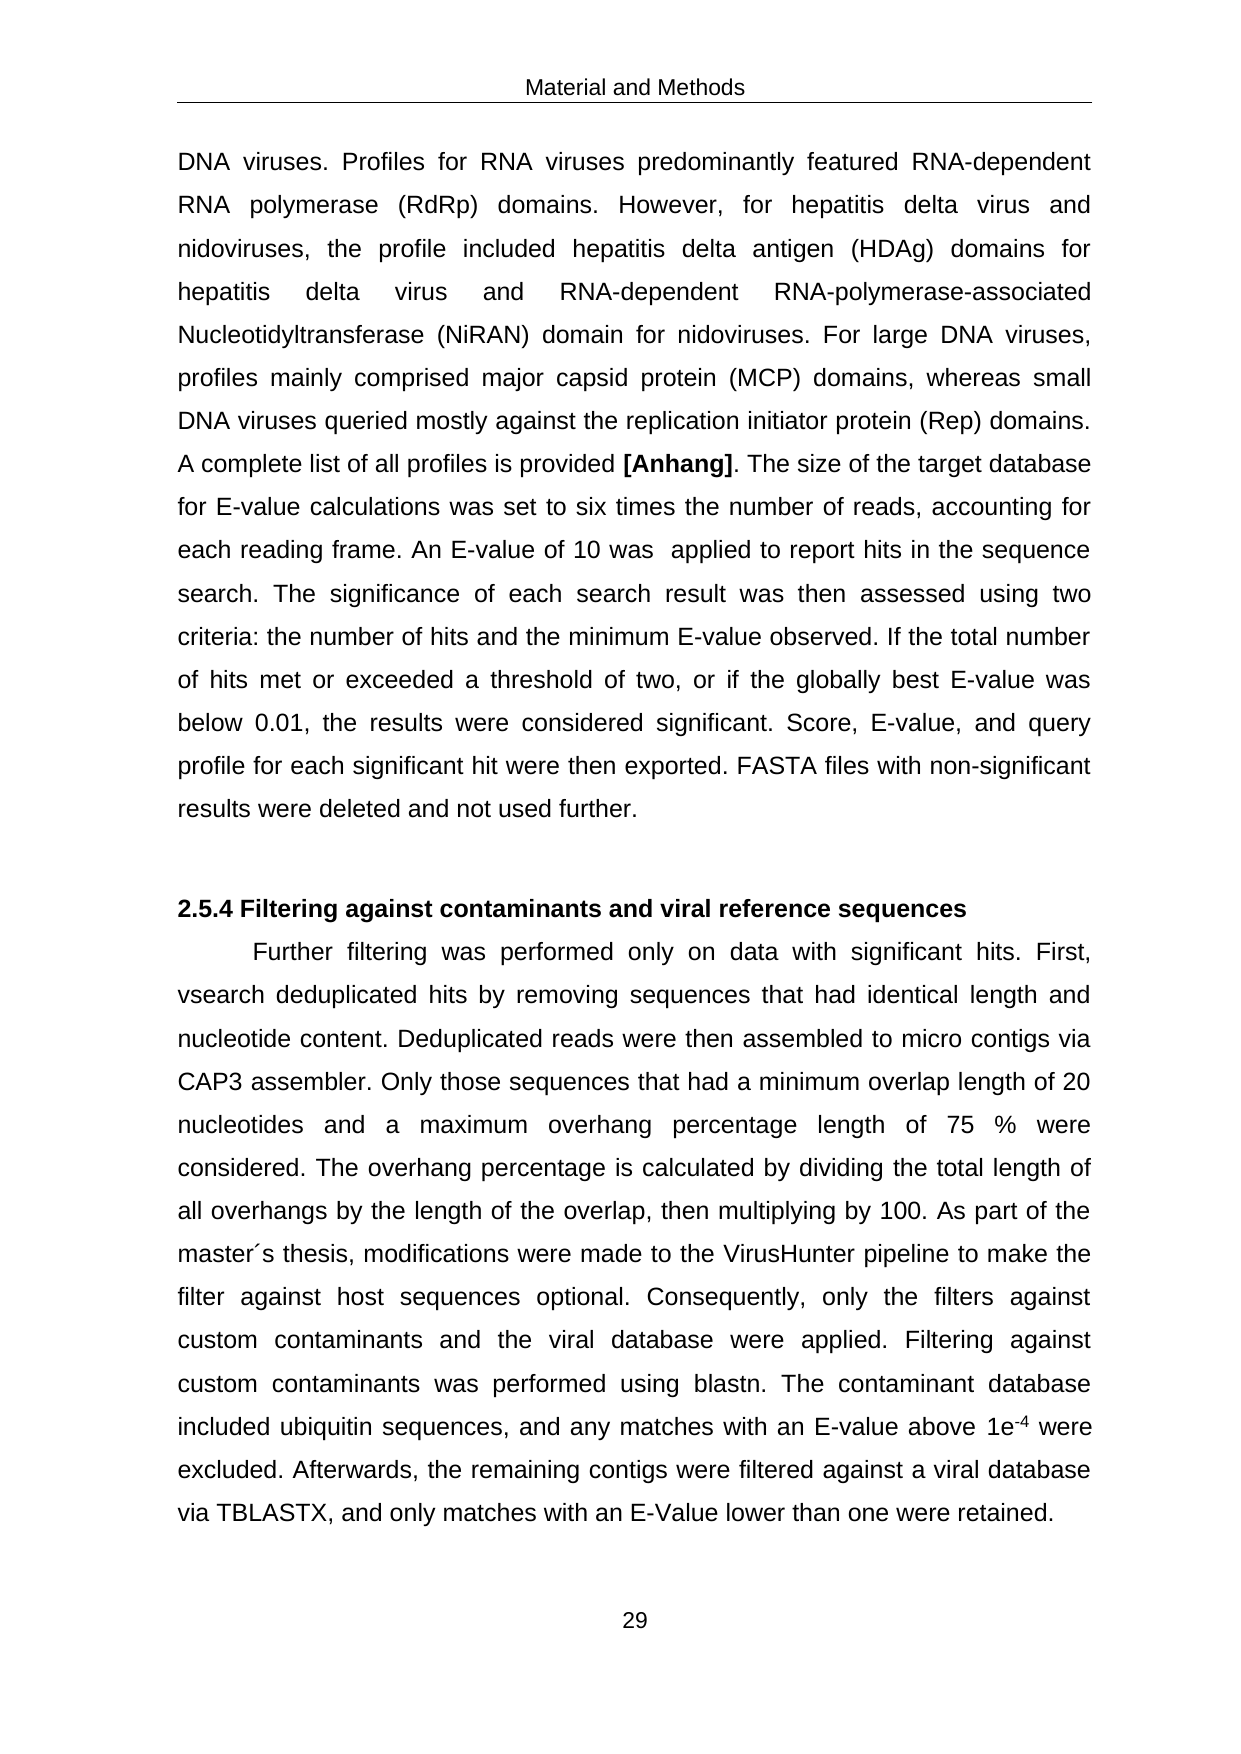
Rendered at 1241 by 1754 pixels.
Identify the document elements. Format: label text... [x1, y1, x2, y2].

text Further filtering was performed only on data with significant hits. First, vsearch deduplicated hits by removing sequences that had identical length and nucleotide content. Deduplicated reads were then assembled to micro contigs via CAP3 assembler. Only those sequences that had a minimum overlap length of 20 nucleotides and a maximum overhang percentage length of 75 % were considered. The overhang percentage is calculated by dividing the total length of all overhangs by the length of the overlap, then multiplying by 100. As part of the master´s thesis, modifications were made to the VirusHunter pipeline to make the filter against host sequences optional. Consequently, only the filters against custom contaminants and the viral database were applied. Filtering against custom contaminants was performed using blastn. The contaminant database included ubiquitin sequences, and any matches with an E-value above 1e-4 were excluded. Afterwards, the remaining contigs were filtered against a viral database via TBLASTX, and only matches with an E-Value lower than one were retained. [177, 937, 1092, 1527]
text DNA viruses. Profiles for RNA viruses predominantly featured RNA-dependent RNA polymerase (RdRp) domains. However, for hepatitis delta virus and nidoviruses, the profile included hepatitis delta antigen (HDAg) domains for hepatitis delta virus and RNA-dependent RNA-polymerase-associated Nucleotidyltransferase (NiRAN) domain for nidoviruses. For large DNA viruses, profiles mainly comprised major capsid protein (MCP) domains, whereas small DNA viruses queried mostly against the replication initiator protein (Rep) domains. A complete list of all profiles is provided [Anhang]. The size of the target database for E-value calculations was set to six times the number of reads, accounting for each reading frame. An E-value of 10 was applied to report hits in the sequence search. The significance of each search result was then assessed using two criteria: the number of hits and the minimum E-value observed. If the total number of hits met or exceeded a threshold of two, or if the globally best E-value was below 0.01, the results were considered significant. Score, E-value, and query profile for each significant hit were then exported. FASTA files with non-significant results were deleted and not used further. [177, 147, 1092, 823]
subtitle 2.5.4 Filtering against contaminants and viral reference sequences [177, 894, 1092, 923]
